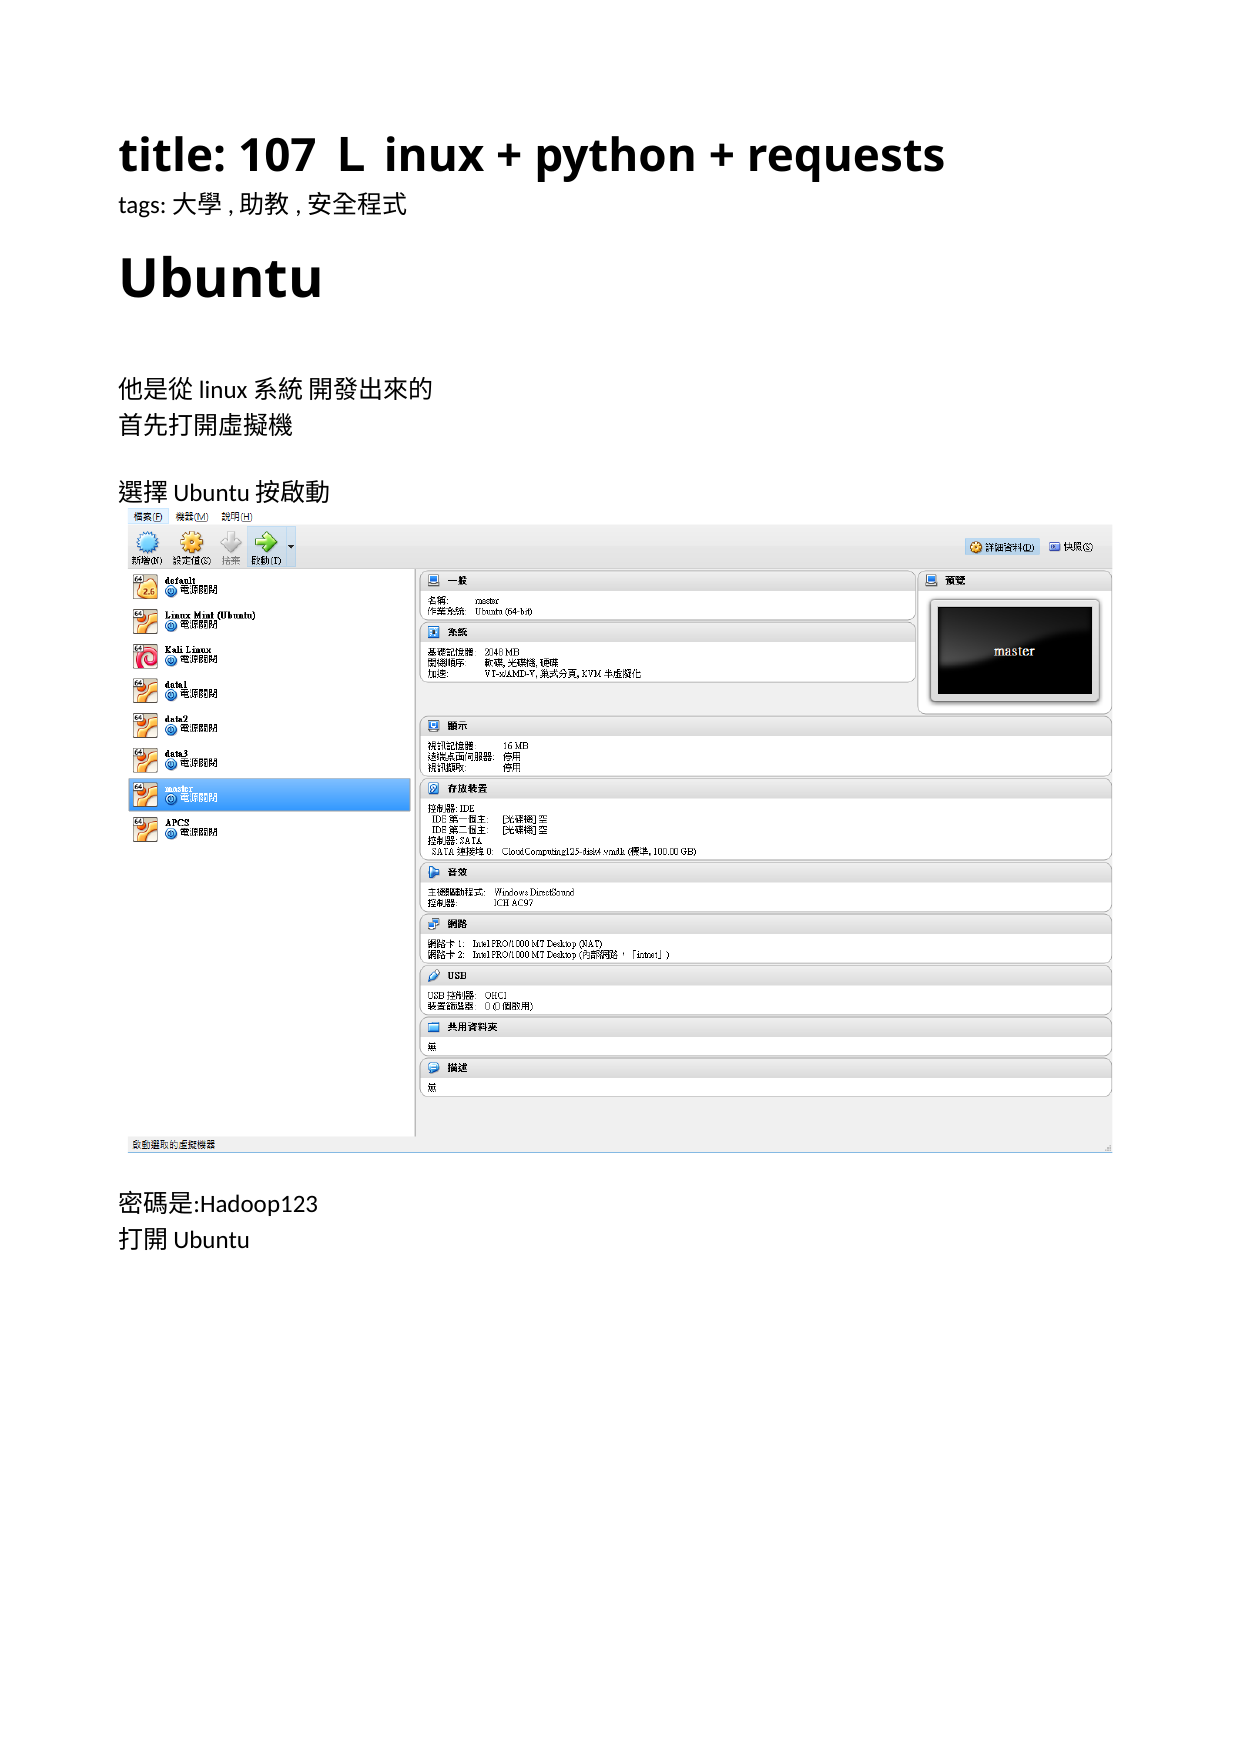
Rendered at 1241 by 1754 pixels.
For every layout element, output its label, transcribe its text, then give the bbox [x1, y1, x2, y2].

subtitle Ubuntu [118, 240, 1122, 313]
text 密碼是:Hadoop123 [118, 1183, 1122, 1219]
text 打開Ubuntu [118, 1219, 1122, 1256]
text 首先打開虛擬機 [118, 405, 1122, 442]
text 他是從 linux 系統 開發出來的 [118, 369, 1122, 405]
text tags: 大學 , 助教 , 安全程式 [118, 185, 1122, 221]
picture [127, 508, 1113, 1153]
text 選擇Ubuntu 按啟動 [118, 472, 1122, 508]
subtitle title: 107 Ｌinux + python + requests [118, 118, 1122, 185]
